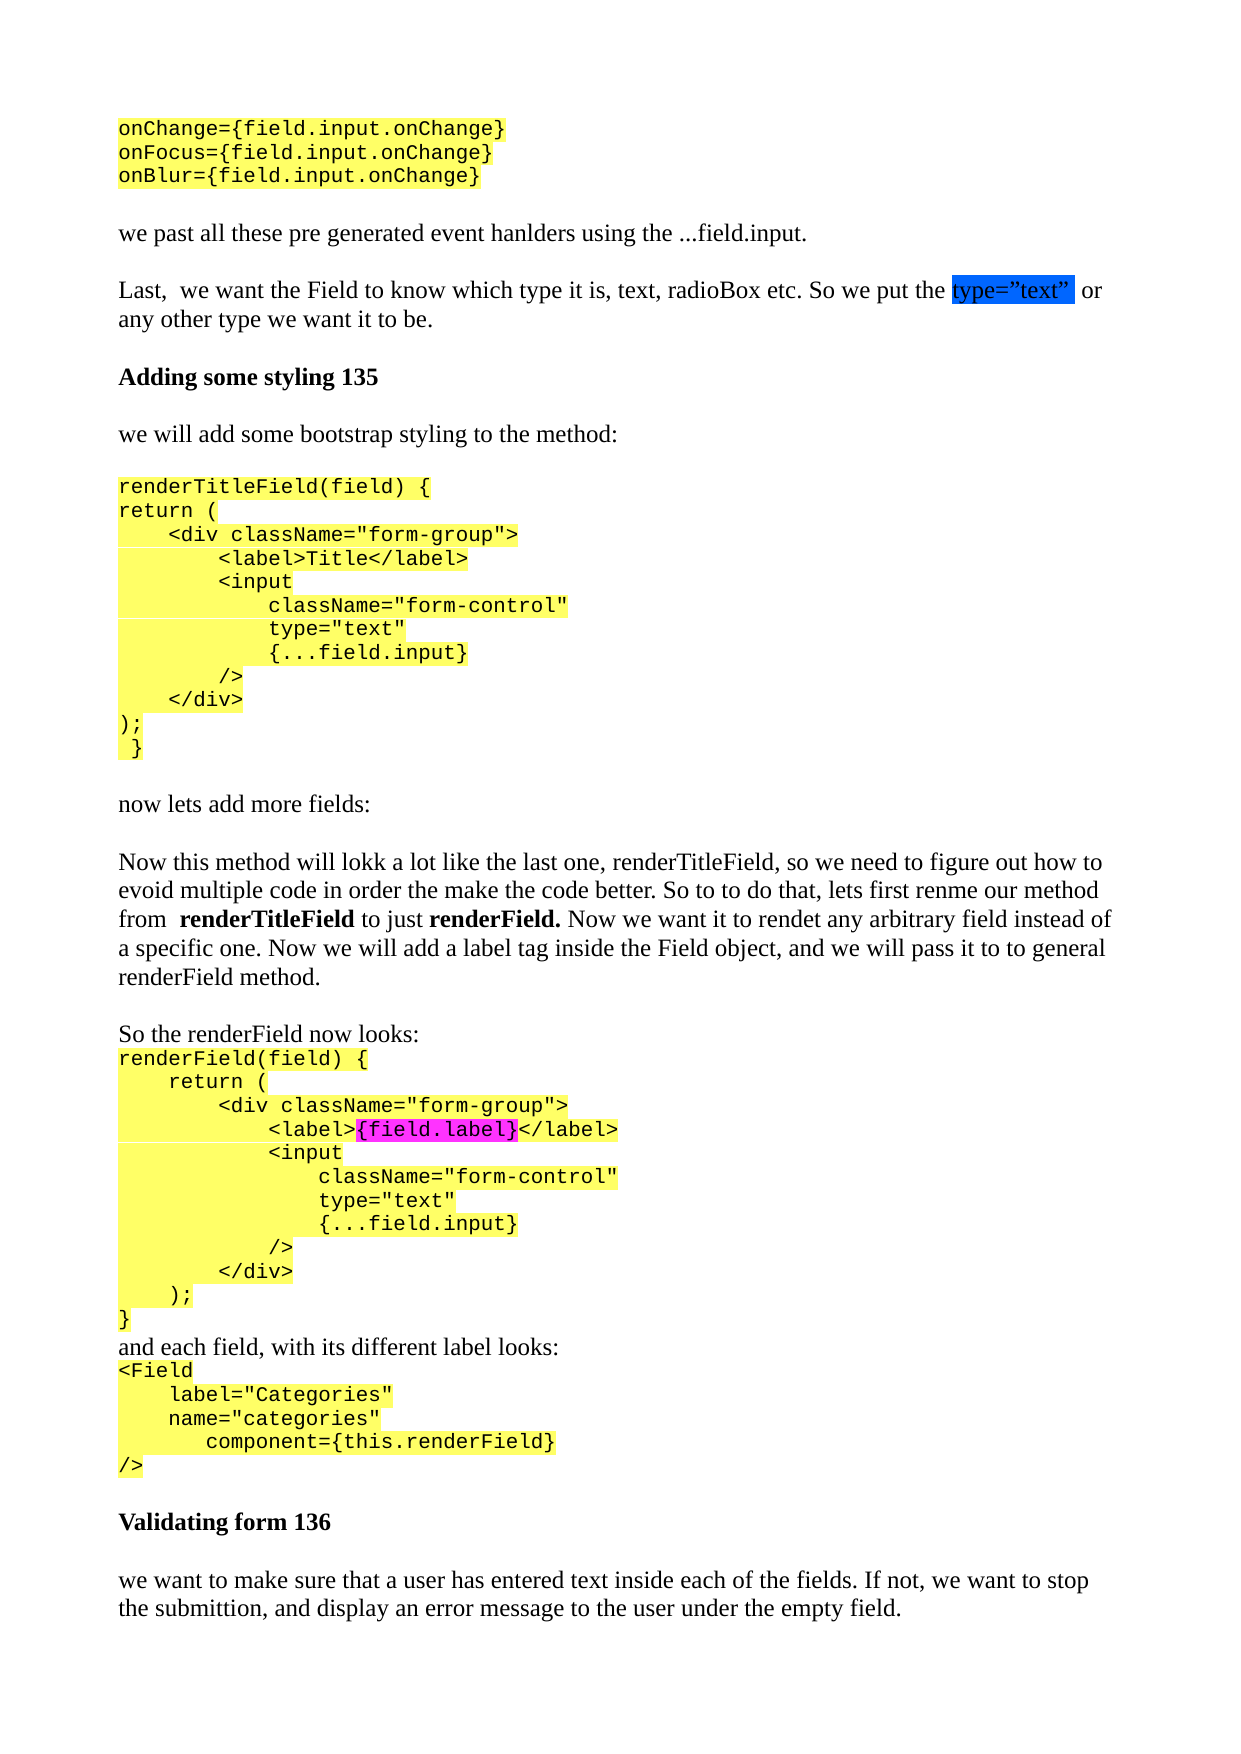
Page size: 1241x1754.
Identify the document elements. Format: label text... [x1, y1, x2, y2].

text /> [118, 1455, 1122, 1478]
text className="form-control" [118, 1166, 1122, 1190]
text label="Categories" [118, 1384, 1122, 1408]
text type="text" [118, 1190, 1122, 1213]
text <div className="form-group"> [118, 1095, 1122, 1119]
text <label>{field.label}</label> [118, 1119, 1122, 1142]
text and each field, with its different label looks: [118, 1332, 1122, 1360]
text <input [118, 1142, 1122, 1166]
text } [118, 737, 1122, 760]
text /> [118, 666, 1122, 689]
text we past all these pre generated event hanlders using the ...field.input. [118, 218, 1122, 247]
text we will add some bootstrap styling to the method: [118, 419, 1122, 448]
text onFocus={field.input.onChange} [118, 142, 1122, 165]
text onChange={field.input.onChange} [118, 118, 1122, 142]
text Last, we want the Field to know which type it is, text, radioBox etc. So we put the type=”text” or any other type we want it to be. [118, 275, 1122, 333]
text So the renderField now looks: [118, 1019, 1122, 1048]
text } [118, 1308, 1122, 1332]
text we want to make sure that a user has entered text inside each of the fields. If not, we want to stop the submittion, and display an error message to the user under the empty field. [118, 1565, 1122, 1622]
text type="text" [118, 618, 1122, 642]
text return ( [118, 500, 1122, 524]
text Now this method will lokk a lot like the last one, renderTitleField, so we need to figure out how to evoid multiple code in order the make the code better. So to to do that, lets first renme our method from renderTitleField to just renderField. Now we want it to rendet any arbitrary field instead of a specific one. Now we will add a label tag inside the Field object, and we will pass it to to general renderField method. [118, 847, 1122, 990]
text renderField(field) { [118, 1048, 1122, 1071]
text </div> [118, 1261, 1122, 1284]
text ); [118, 713, 1122, 737]
text <label>Title</label> [118, 547, 1122, 571]
text Adding some styling 135 [118, 362, 1122, 390]
text {...field.input} [118, 1213, 1122, 1237]
text <Field [118, 1360, 1122, 1384]
text <input [118, 571, 1122, 595]
text ); [118, 1284, 1122, 1308]
text /> [118, 1237, 1122, 1261]
text component={this.renderField} [118, 1431, 1122, 1455]
text <div className="form-group"> [118, 524, 1122, 547]
text return ( [118, 1071, 1122, 1095]
text onBlur={field.input.onChange} [118, 165, 1122, 189]
text className="form-control" [118, 595, 1122, 618]
text name="categories" [118, 1408, 1122, 1431]
text Validating form 136 [118, 1507, 1122, 1536]
text renderTitleField(field) { [118, 477, 1122, 500]
text </div> [118, 689, 1122, 713]
text now lets add more fields: [118, 789, 1122, 818]
text {...field.input} [118, 642, 1122, 666]
